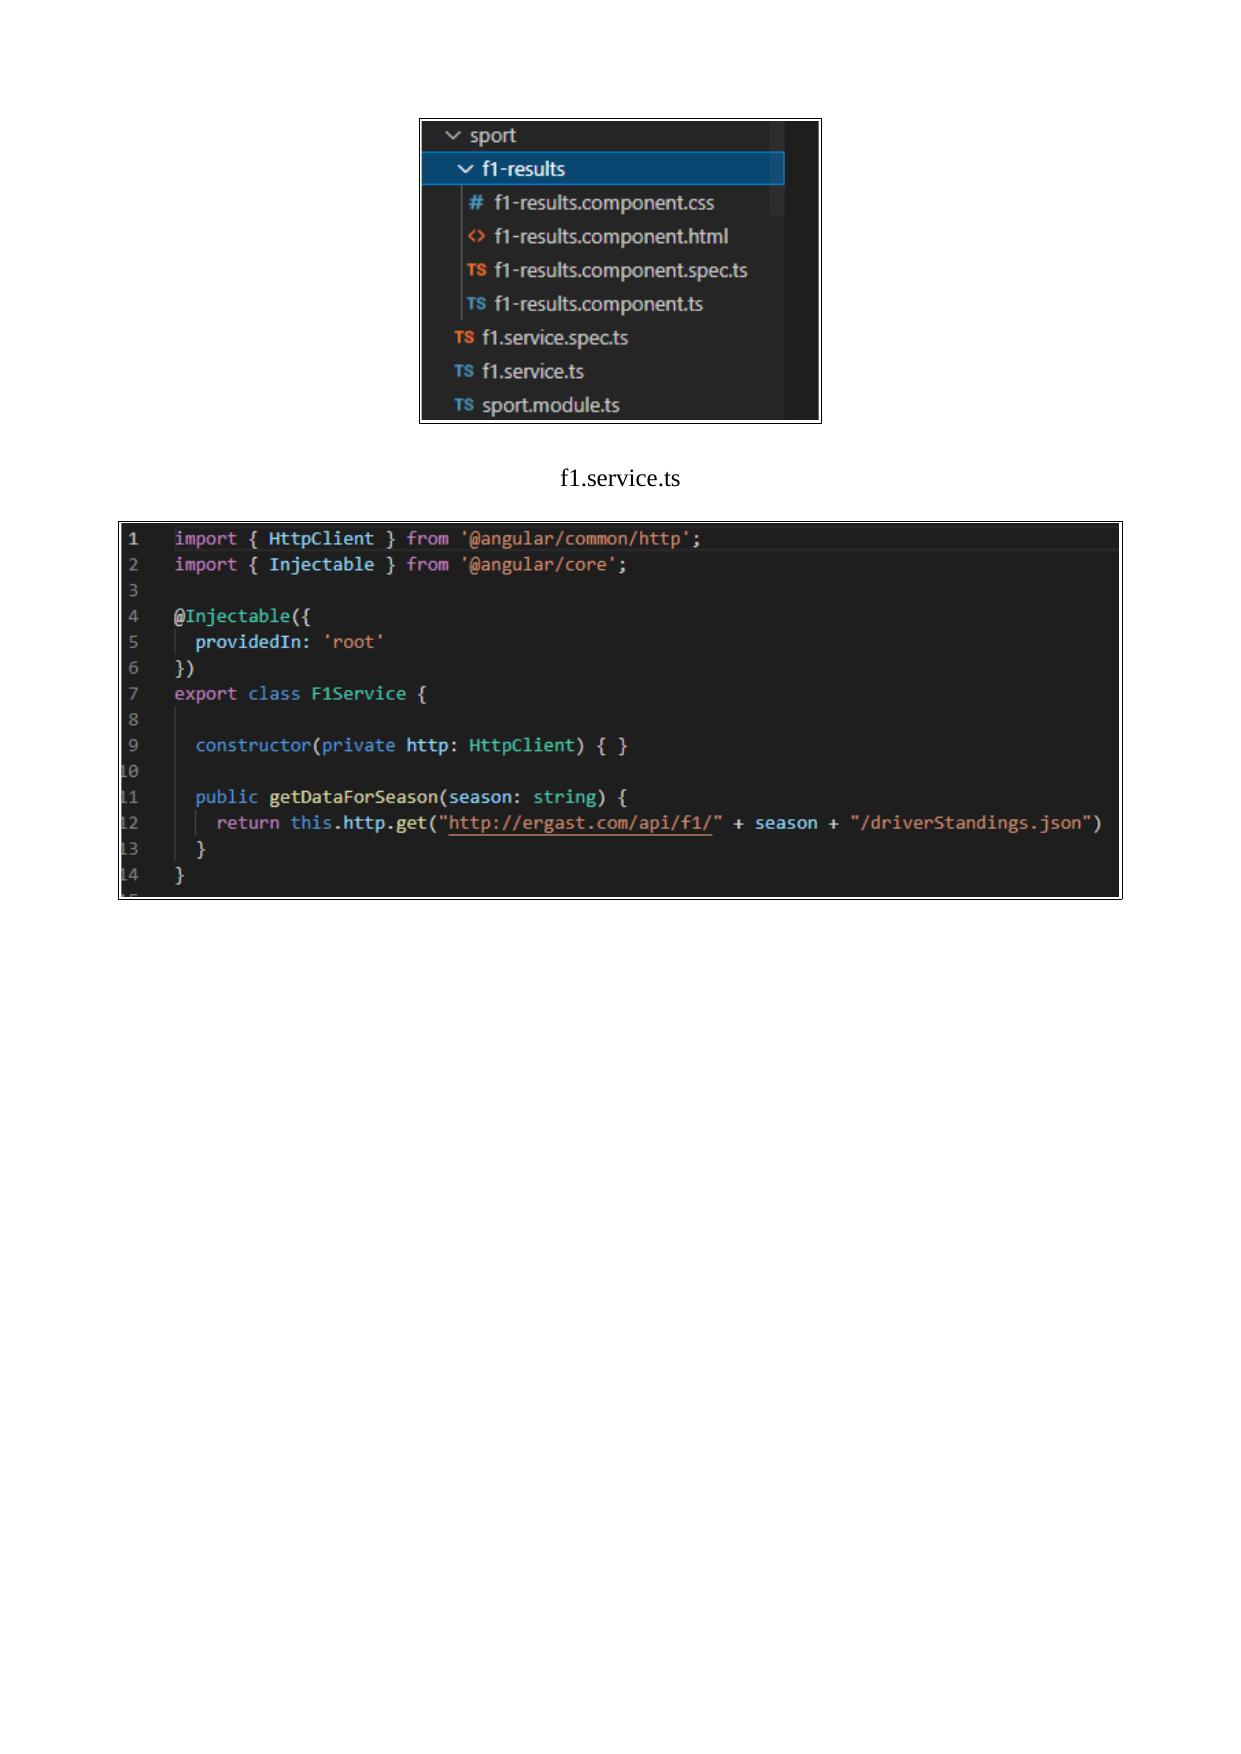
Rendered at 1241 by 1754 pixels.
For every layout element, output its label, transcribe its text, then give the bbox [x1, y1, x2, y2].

picture [121, 523, 1119, 897]
picture [421, 121, 819, 420]
text f1.service.ts [118, 463, 1122, 492]
